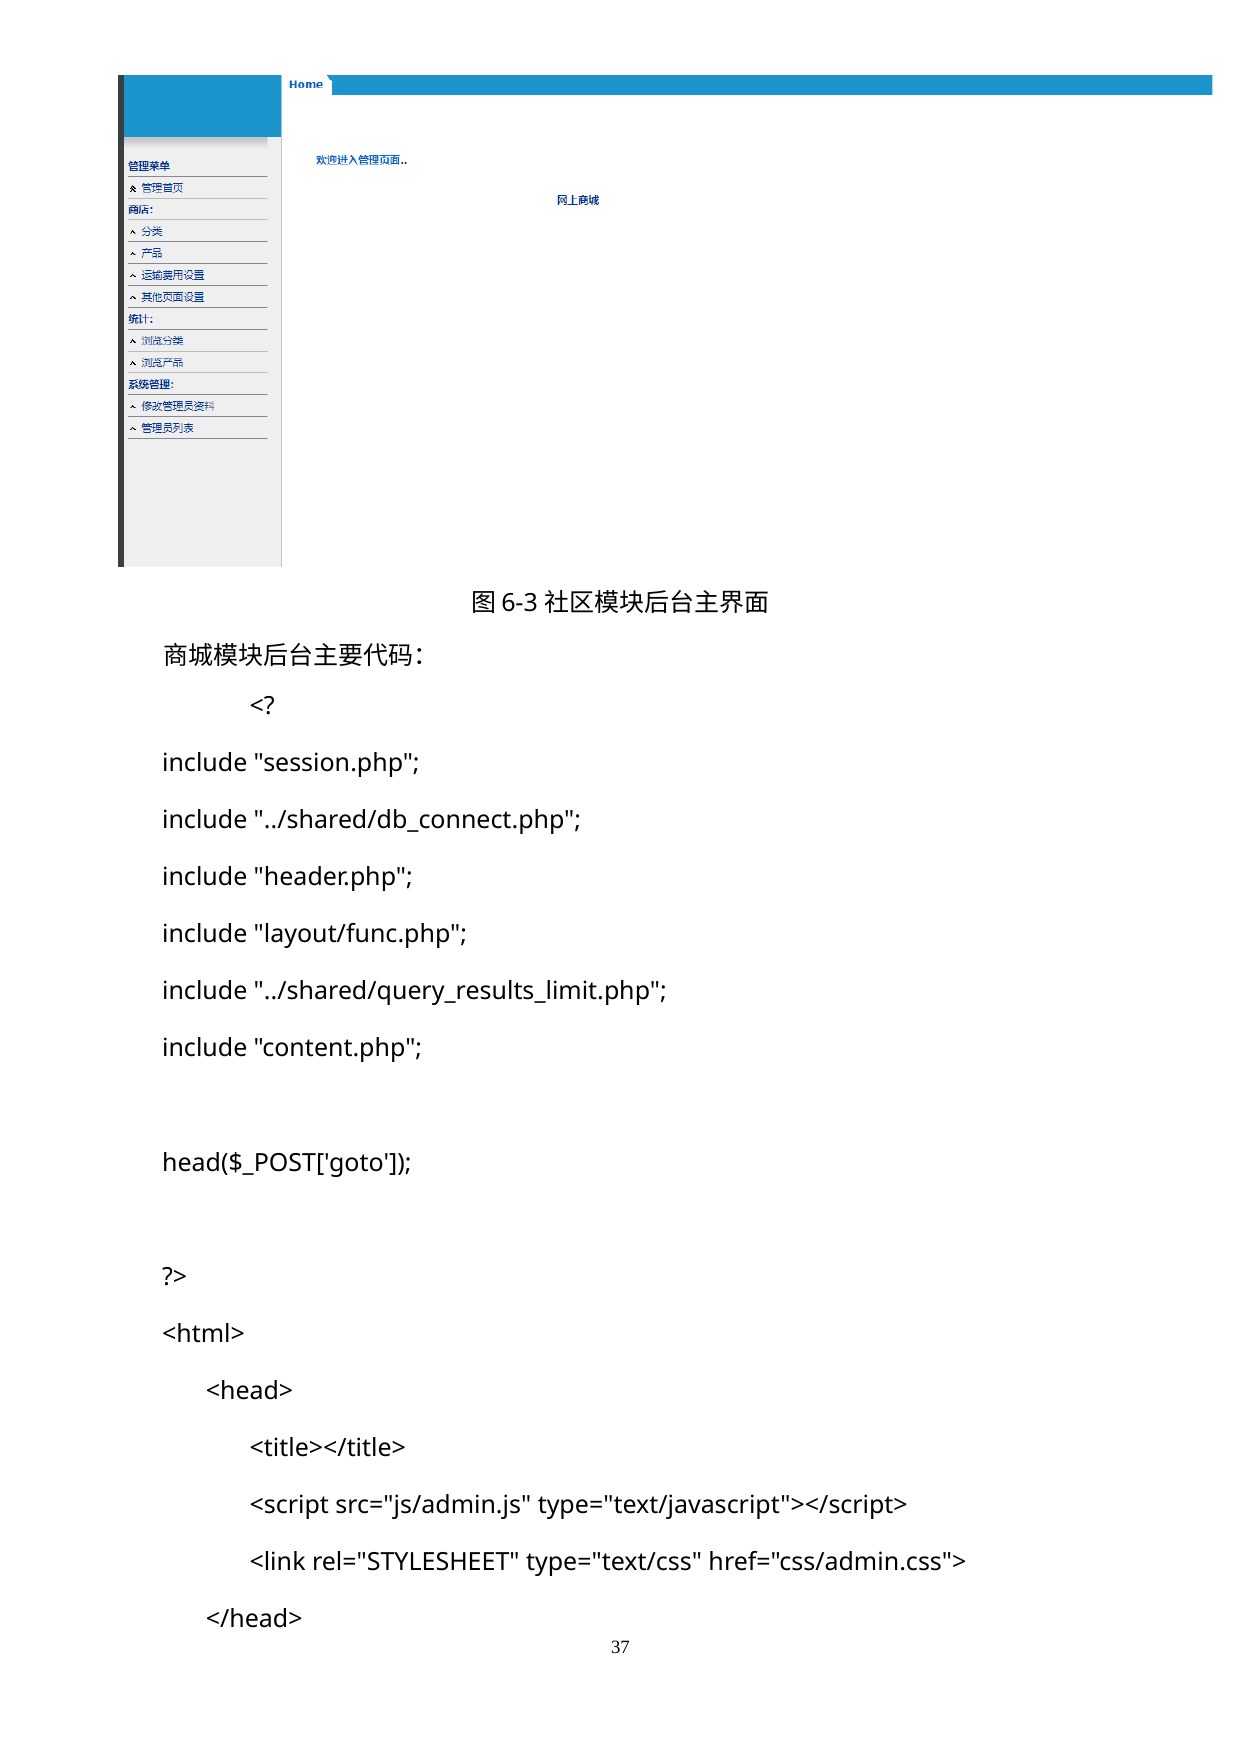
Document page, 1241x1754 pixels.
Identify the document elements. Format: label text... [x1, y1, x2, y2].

text </head> [118, 1601, 1122, 1635]
text <script src="js/admin.js" type="text/javascript"></script> [118, 1487, 1122, 1521]
text head($_POST['goto']); [118, 1144, 1122, 1178]
text include "../shared/db_connect.php"; [118, 802, 1122, 836]
text 图6-3 社区模块后台主界面 [118, 583, 1122, 619]
text include "header.php"; [118, 859, 1122, 893]
text include "content.php"; [118, 1030, 1122, 1064]
text <head> [118, 1373, 1122, 1407]
text include "session.php"; [118, 745, 1122, 779]
text 商城模块后台主要代码： [118, 635, 1122, 671]
text include "layout/func.php"; [118, 916, 1122, 950]
text ?> [118, 1258, 1122, 1292]
text <link rel="STYLESHEET" type="text/css" href="css/admin.css"> [118, 1544, 1122, 1578]
text include "../shared/query_results_limit.php"; [118, 973, 1122, 1007]
text <title></title> [118, 1430, 1122, 1464]
text <html> [118, 1316, 1122, 1349]
text <? [118, 688, 1122, 722]
